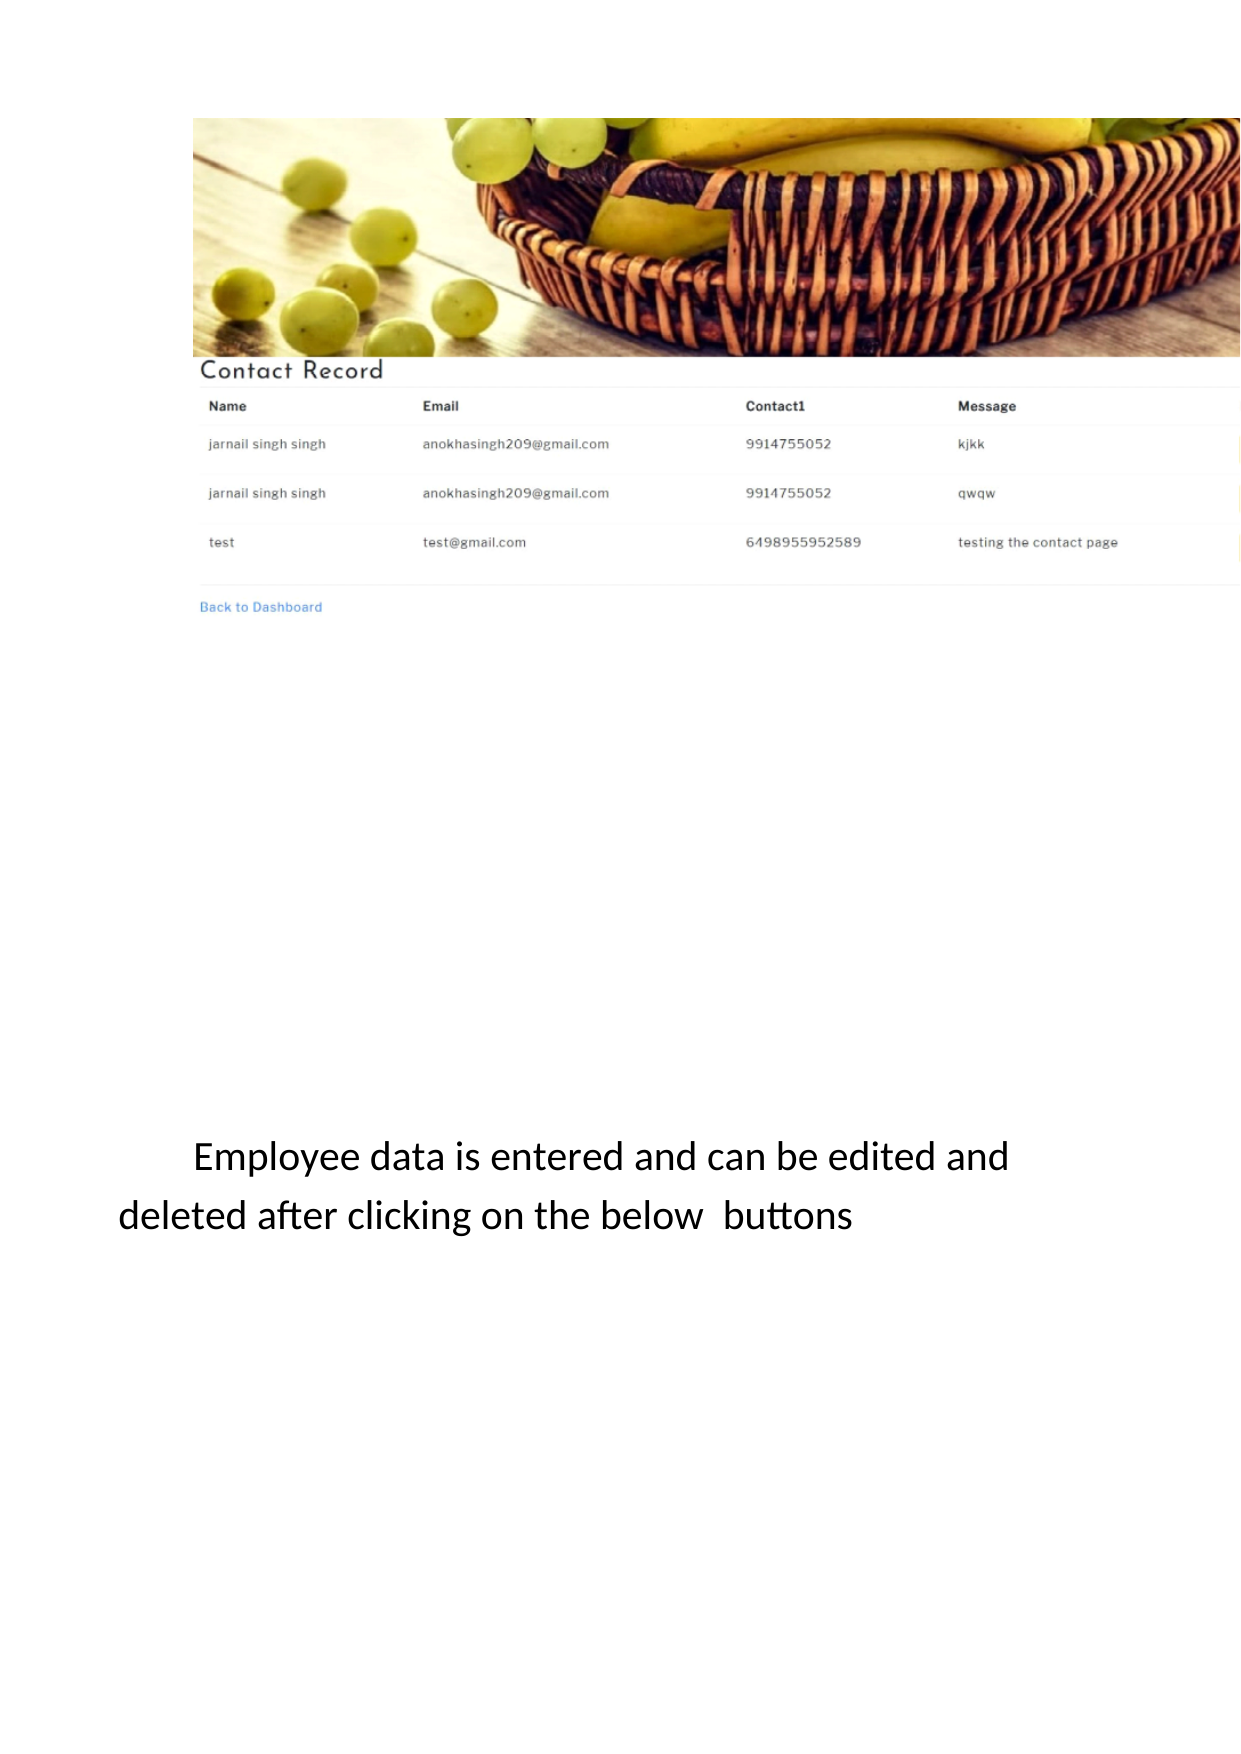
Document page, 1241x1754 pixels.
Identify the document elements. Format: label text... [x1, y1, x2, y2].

text Employee data is entered and can be edited and deleted after clicking on the below buttons [118, 1130, 1122, 1239]
